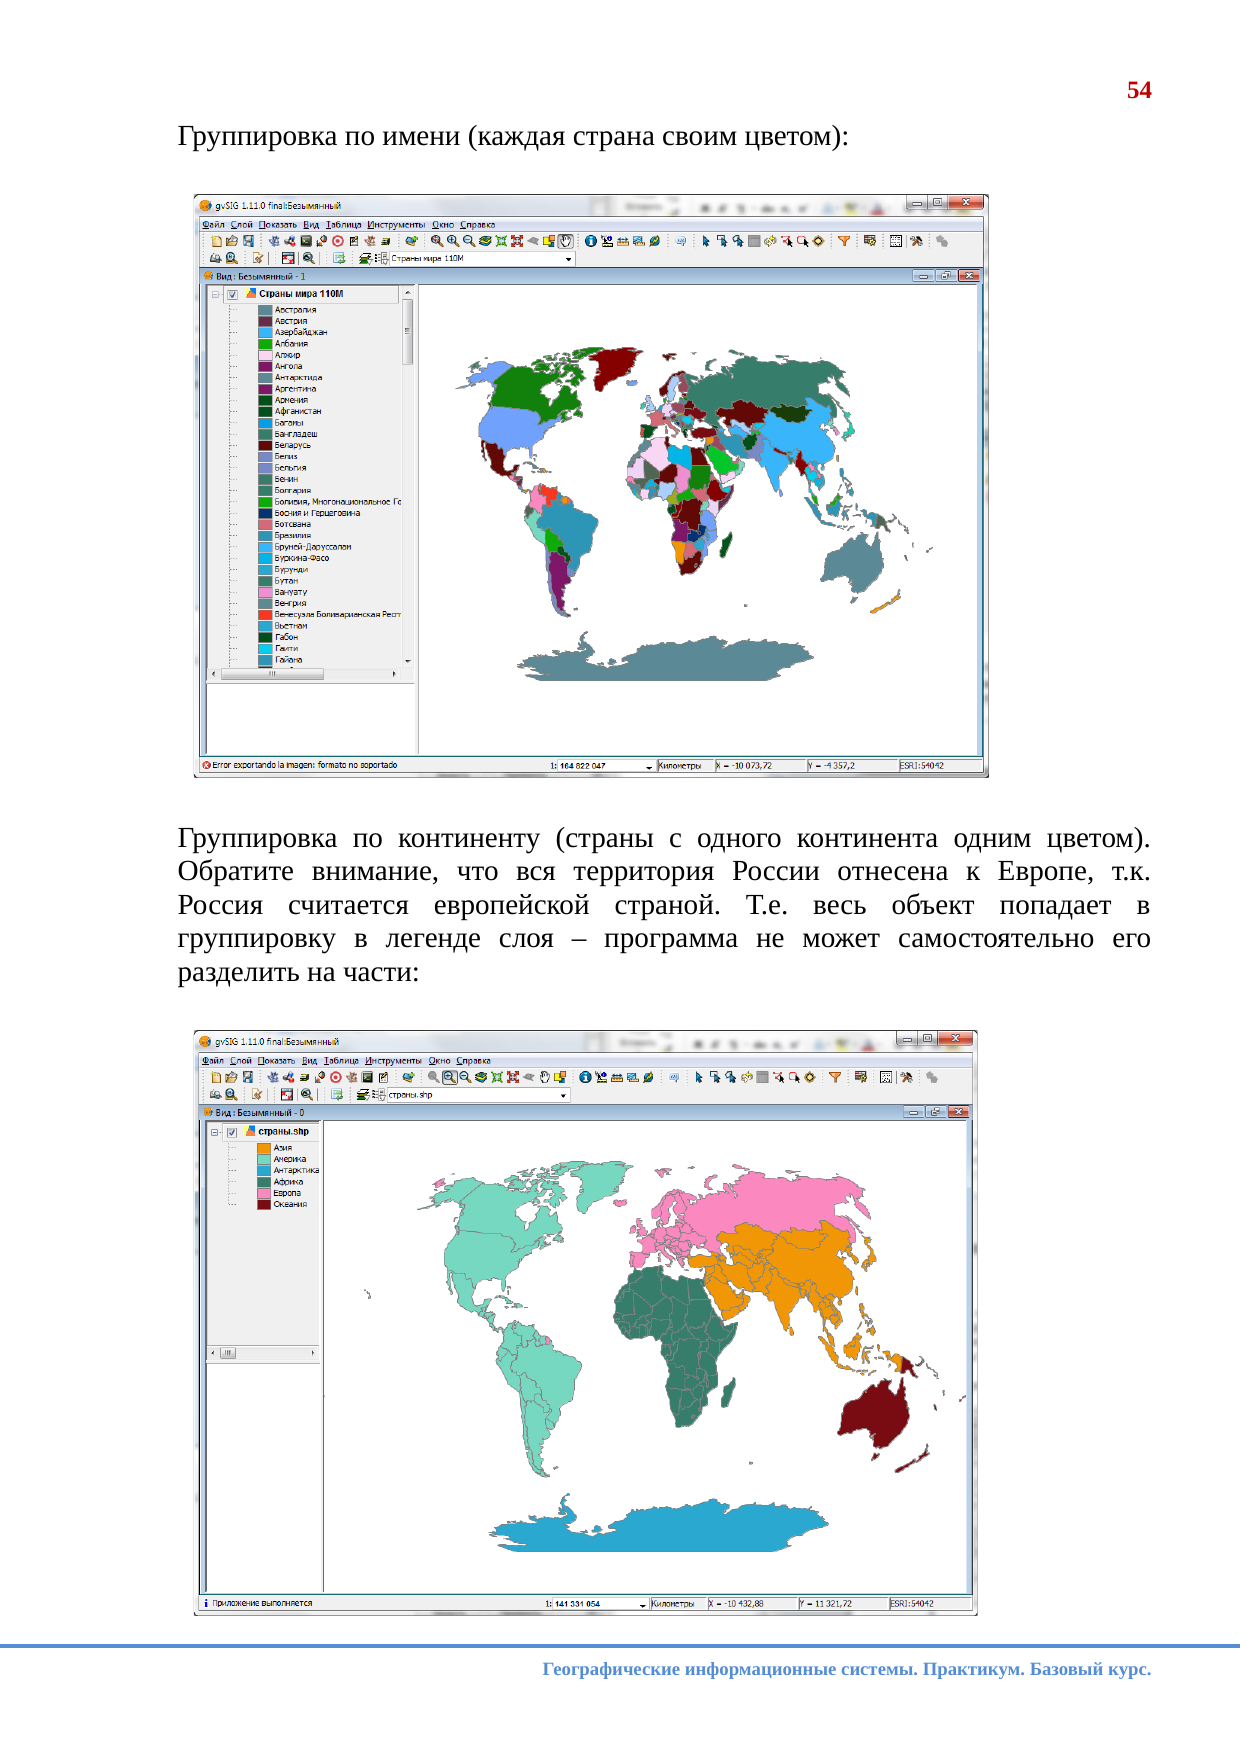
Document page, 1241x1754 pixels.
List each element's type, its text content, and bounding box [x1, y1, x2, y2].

text Группировка по континенту (страны с одного континента одним цветом). Обратите внимание, что вся территория России отнесена к Европе, т.к. Россия считается европейской страной. Т.е. весь объект попадает в группировку в легенде слоя – программа не может самостоятельно его разделить на части: [177, 820, 1152, 987]
picture [193, 194, 989, 778]
picture [193, 1030, 978, 1616]
text Группировка по имени (каждая страна своим цветом): [177, 118, 1152, 152]
